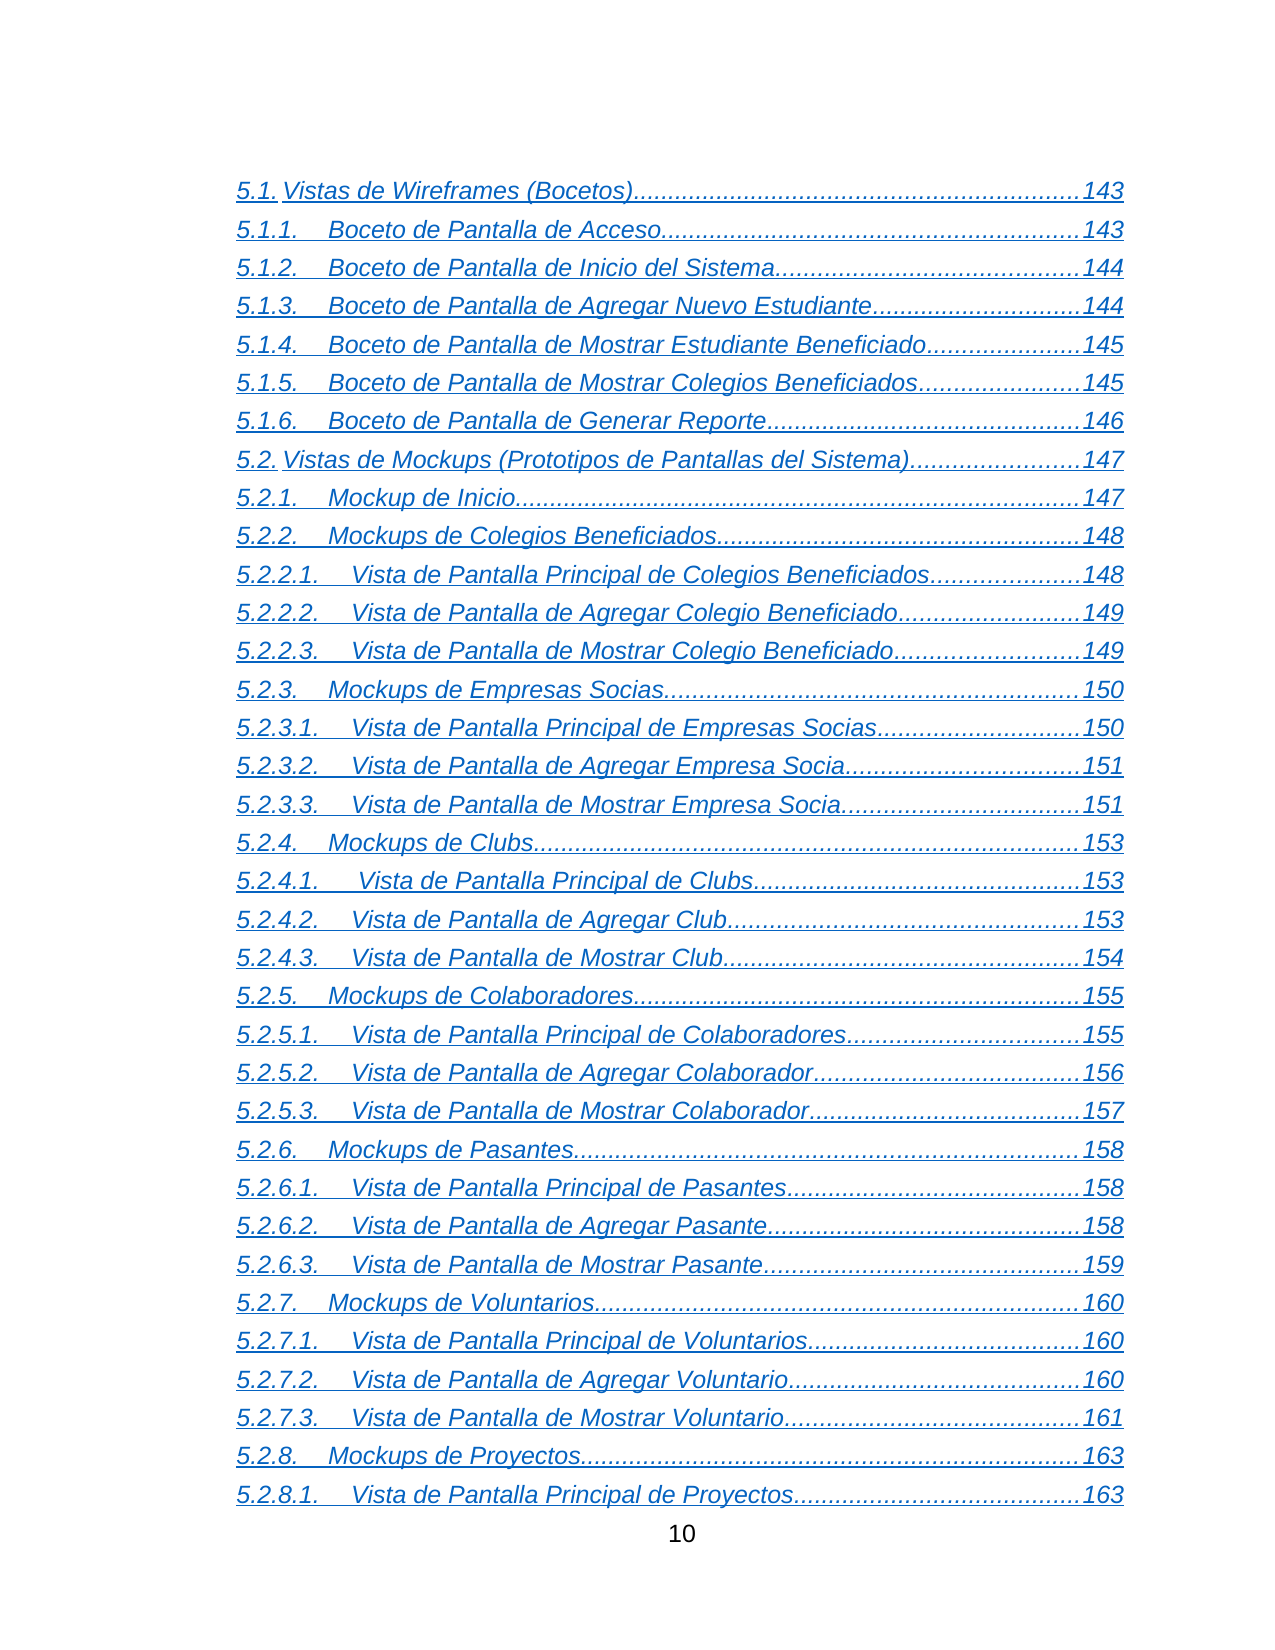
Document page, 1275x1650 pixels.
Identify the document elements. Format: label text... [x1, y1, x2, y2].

text 5.2.2.2. Vista de Pantalla de Agregar Colegio Beneficiado 137 [236, 599, 1127, 627]
text 5.2.8. Mockups de Proyectos 150 [236, 1442, 1127, 1470]
text 5.2.7. Mockups de Voluntarios 148 [236, 1289, 1127, 1317]
text 5.2.7.2. Vista de Pantalla de Agregar Voluntario 148 [236, 1366, 1127, 1393]
text 5.1.2. Boceto de Pantalla de Inicio del Sistema 133 [236, 254, 1127, 282]
text 5.1.3. Boceto de Pantalla de Agregar Nuevo Estudiante 133 [236, 292, 1127, 320]
text 5.1.6. Boceto de Pantalla de Generar Reporte 135 [236, 407, 1127, 435]
text 5.2.2.1. Vista de Pantalla Principal de Colegios Beneficiados 137 [236, 561, 1127, 588]
text 5.2.3.1. Vista de Pantalla Principal de Empresas Socias 139 [236, 714, 1127, 742]
text 5.1.5. Boceto de Pantalla de Mostrar Colegios Beneficiados 134 [236, 369, 1127, 397]
text 5.1.4. Boceto de Pantalla de Mostrar Estudiante Beneficiado 134 [236, 331, 1127, 358]
text 5.2.3.2. Vista de Pantalla de Agregar Empresa Socia 139 [236, 752, 1127, 780]
text 5.2.4.1. Vista de Pantalla Principal de Clubs 141 [236, 867, 1127, 895]
text 5.2.7.1. Vista de Pantalla Principal de Voluntarios 148 [236, 1327, 1127, 1355]
text 5.2.7.3. Vista de Pantalla de Mostrar Voluntario 149 [236, 1404, 1127, 1432]
text 5.2.5.1. Vista de Pantalla Principal de Colaboradores 143 [236, 1021, 1127, 1048]
text 5.2.4.3. Vista de Pantalla de Mostrar Club 142 [236, 944, 1127, 972]
text 5.2.5.2. Vista de Pantalla de Agregar Colaborador 144 [236, 1059, 1127, 1087]
text 5.2.4.2. Vista de Pantalla de Agregar Club 141 [236, 906, 1127, 933]
text 5.2.1. Mockup de Inicio 136 [236, 484, 1127, 512]
text 5.2.2.3. Vista de Pantalla de Mostrar Colegio Beneficiado 138 [236, 637, 1127, 665]
text 5.2.4. Mockups de Clubs 141 [236, 829, 1127, 857]
text 5.1.1. Boceto de Pantalla de Acceso 132 [236, 216, 1127, 243]
text 5.2.2. Mockups de Colegios Beneficiados 137 [236, 522, 1127, 550]
text 5.2.6.3. Vista de Pantalla de Mostrar Pasante 147 [236, 1251, 1127, 1278]
text 5.2.5. Mockups de Colaboradores 143 [236, 982, 1127, 1010]
text 5.2.6.1. Vista de Pantalla Principal de Pasantes 146 [236, 1174, 1127, 1202]
text 5.2.3.3. Vista de Pantalla de Mostrar Empresa Socia 140 [236, 791, 1127, 818]
text 5.2.3. Mockups de Empresas Socias 139 [236, 676, 1127, 703]
text 5.2.6. Mockups de Pasantes 146 [236, 1136, 1127, 1163]
text 5.2.5.3. Vista de Pantalla de Mostrar Colaborador 145 [236, 1097, 1127, 1125]
text 5.1. Vistas de Wireframes (Bocetos) 132 [236, 177, 1127, 205]
text 5.2. Vistas de Mockups (Prototipos de Pantallas del Sistema) 136 [236, 446, 1127, 473]
text 5.2.6.2. Vista de Pantalla de Agregar Pasante 146 [236, 1212, 1127, 1240]
text 5.2.8.1. Vista de Pantalla Principal de Proyectos 150 [236, 1481, 1127, 1508]
